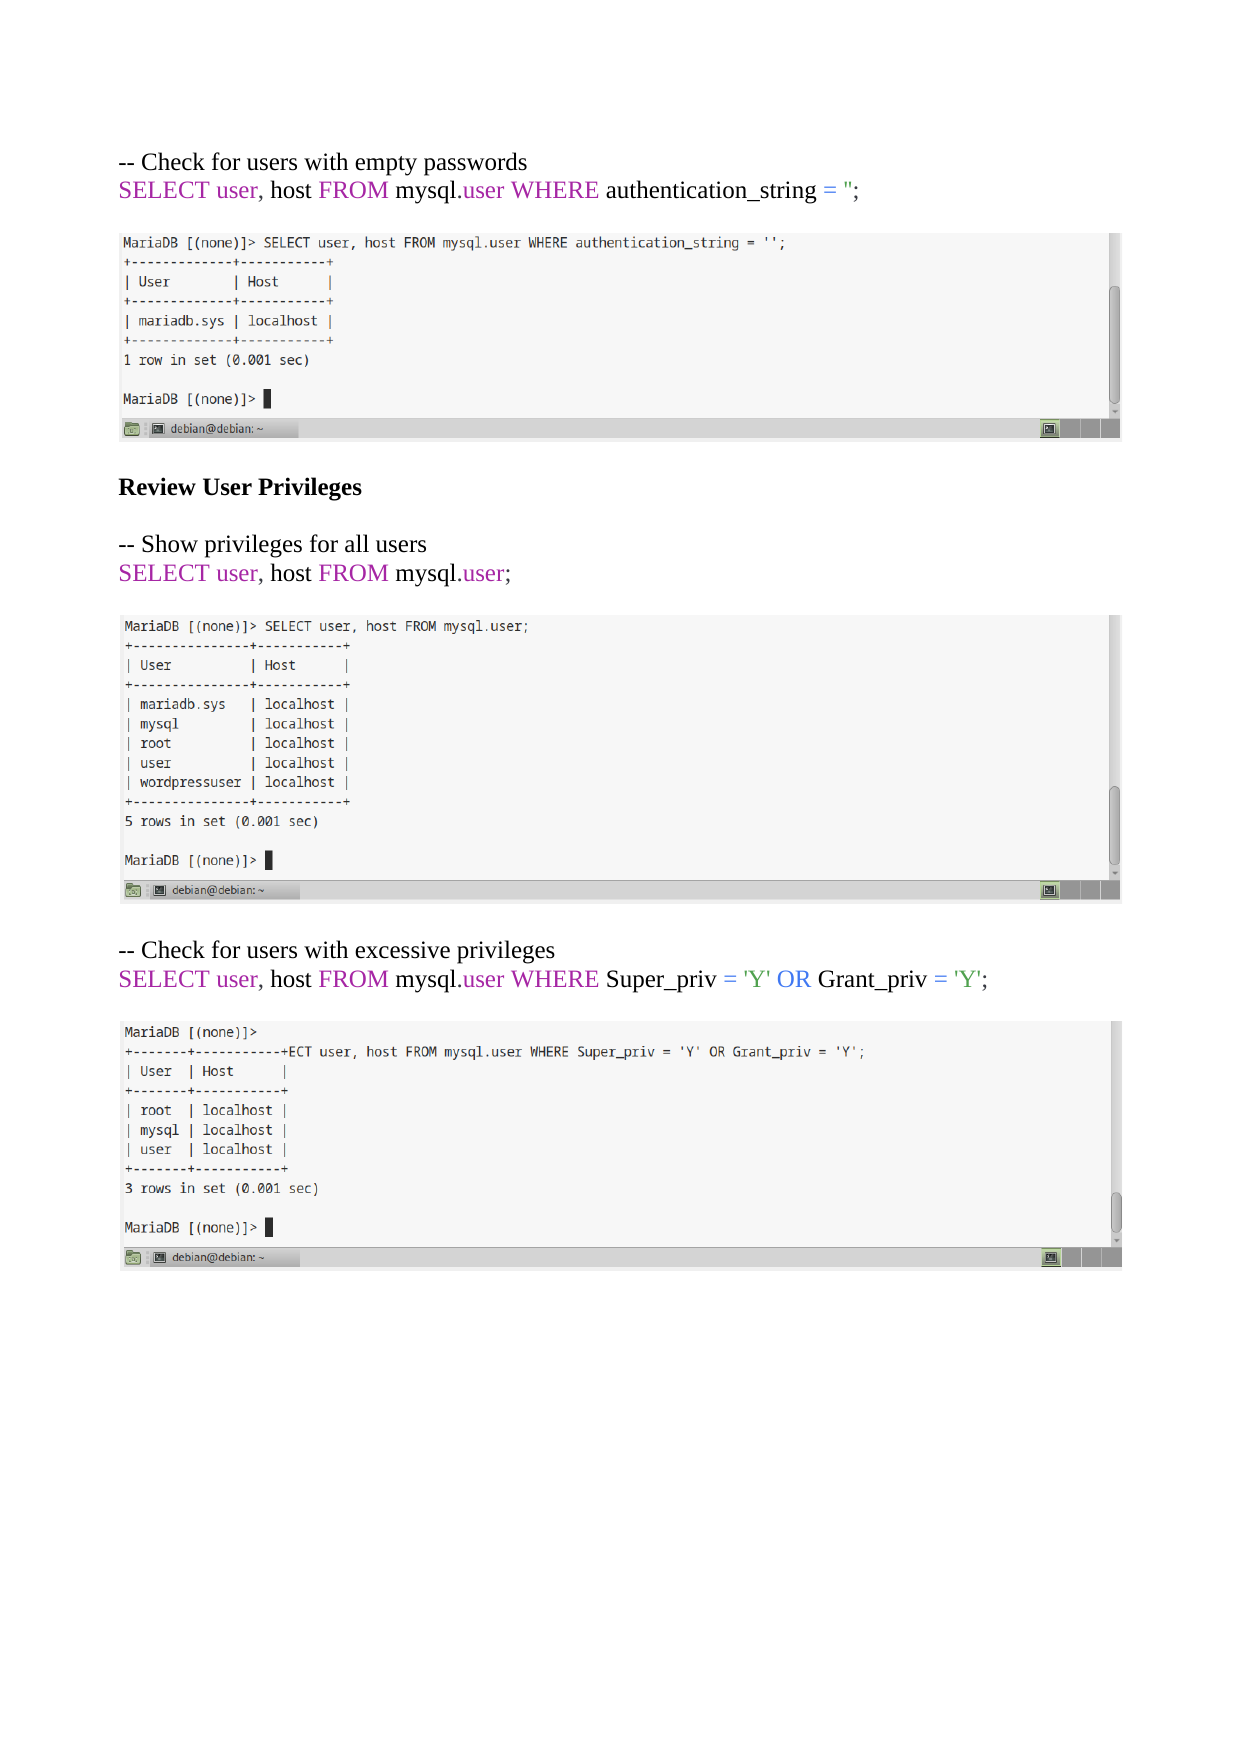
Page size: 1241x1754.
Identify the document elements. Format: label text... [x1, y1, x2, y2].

text SELECT user, host FROM mysql.user WHERE authentication_string = ''; [118, 176, 1122, 204]
text -- Check for users with empty passwords [118, 147, 1122, 176]
text -- Show privileges for all users [118, 529, 1122, 558]
text SELECT user, host FROM mysql.user; [118, 558, 1122, 587]
text SELECT user, host FROM mysql.user WHERE Super_priv = 'Y' OR Grant_priv = 'Y'; [118, 964, 1122, 993]
picture [118, 1021, 1123, 1275]
text -- Check for users with excessive privileges [118, 935, 1122, 964]
picture [118, 233, 1123, 444]
text Review User Privileges [118, 472, 1122, 501]
picture [118, 615, 1123, 907]
